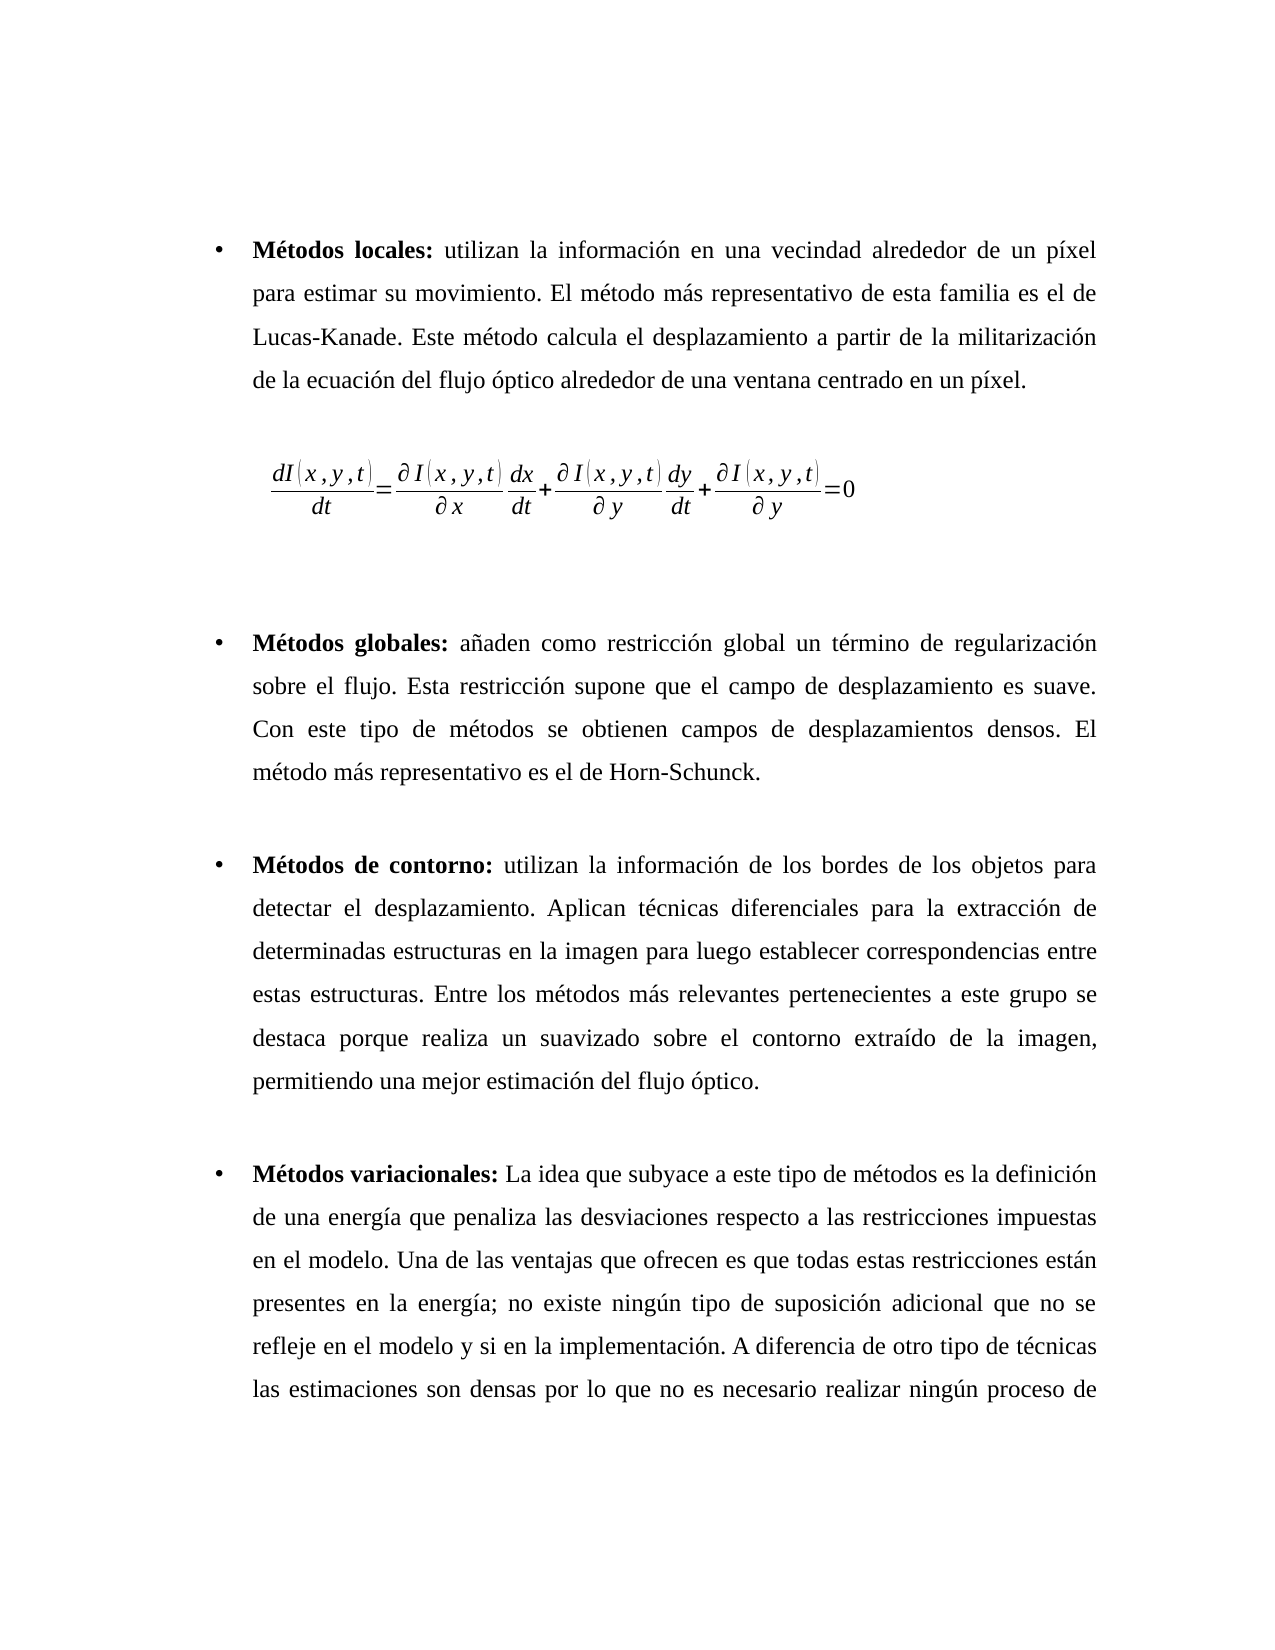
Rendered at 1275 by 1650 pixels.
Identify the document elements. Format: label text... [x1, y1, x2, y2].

table_header [968, 458, 1128, 534]
list Métodos locales: utilizan la información en una vecindad alrededor de un píxel para estimar su movimiento. El método más representativo de esta familia es el de Lucas-Kanade. Este método calcula el desplazamiento a partir de la militarización de la ecuación del flujo óptico alrededor de una ventana centrado en un píxel. [215, 235, 1098, 393]
list Métodos variacionales: La idea que subyace a este tipo de métodos es la definición de una energía que penaliza las desviaciones respecto a las restricciones impuestas en el modelo. Una de las ventajas que ofrecen es que todas estas restricciones están presentes en la energía; no existe ningún tipo de suposición adicional que no se refleje en el modelo y si en la implementación. A diferencia de otro tipo de técnicas las estimaciones son densas por lo que no es necesario realizar ningún proceso de [215, 1159, 1098, 1403]
table_header [165, 458, 968, 534]
list Métodos globales: añaden como restricción global un término de regularización sobre el flujo. Esta restricción supone que el campo de desplazamiento es suave. Con este tipo de métodos se obtienen campos de desplazamientos densos. El método más representativo es el de Horn-Schunck. [215, 628, 1098, 786]
list Métodos de contorno: utilizan la información de los bordes de los objetos para detectar el desplazamiento. Aplican técnicas diferenciales para la extracción de determinadas estructuras en la imagen para luego establecer correspondencias entre estas estructuras. Entre los métodos más relevantes pertenecientes a este grupo se destaca porque realiza un suavizado sobre el contorno extraído de la imagen, permitiendo una mejor estimación del flujo óptico. [215, 850, 1098, 1094]
